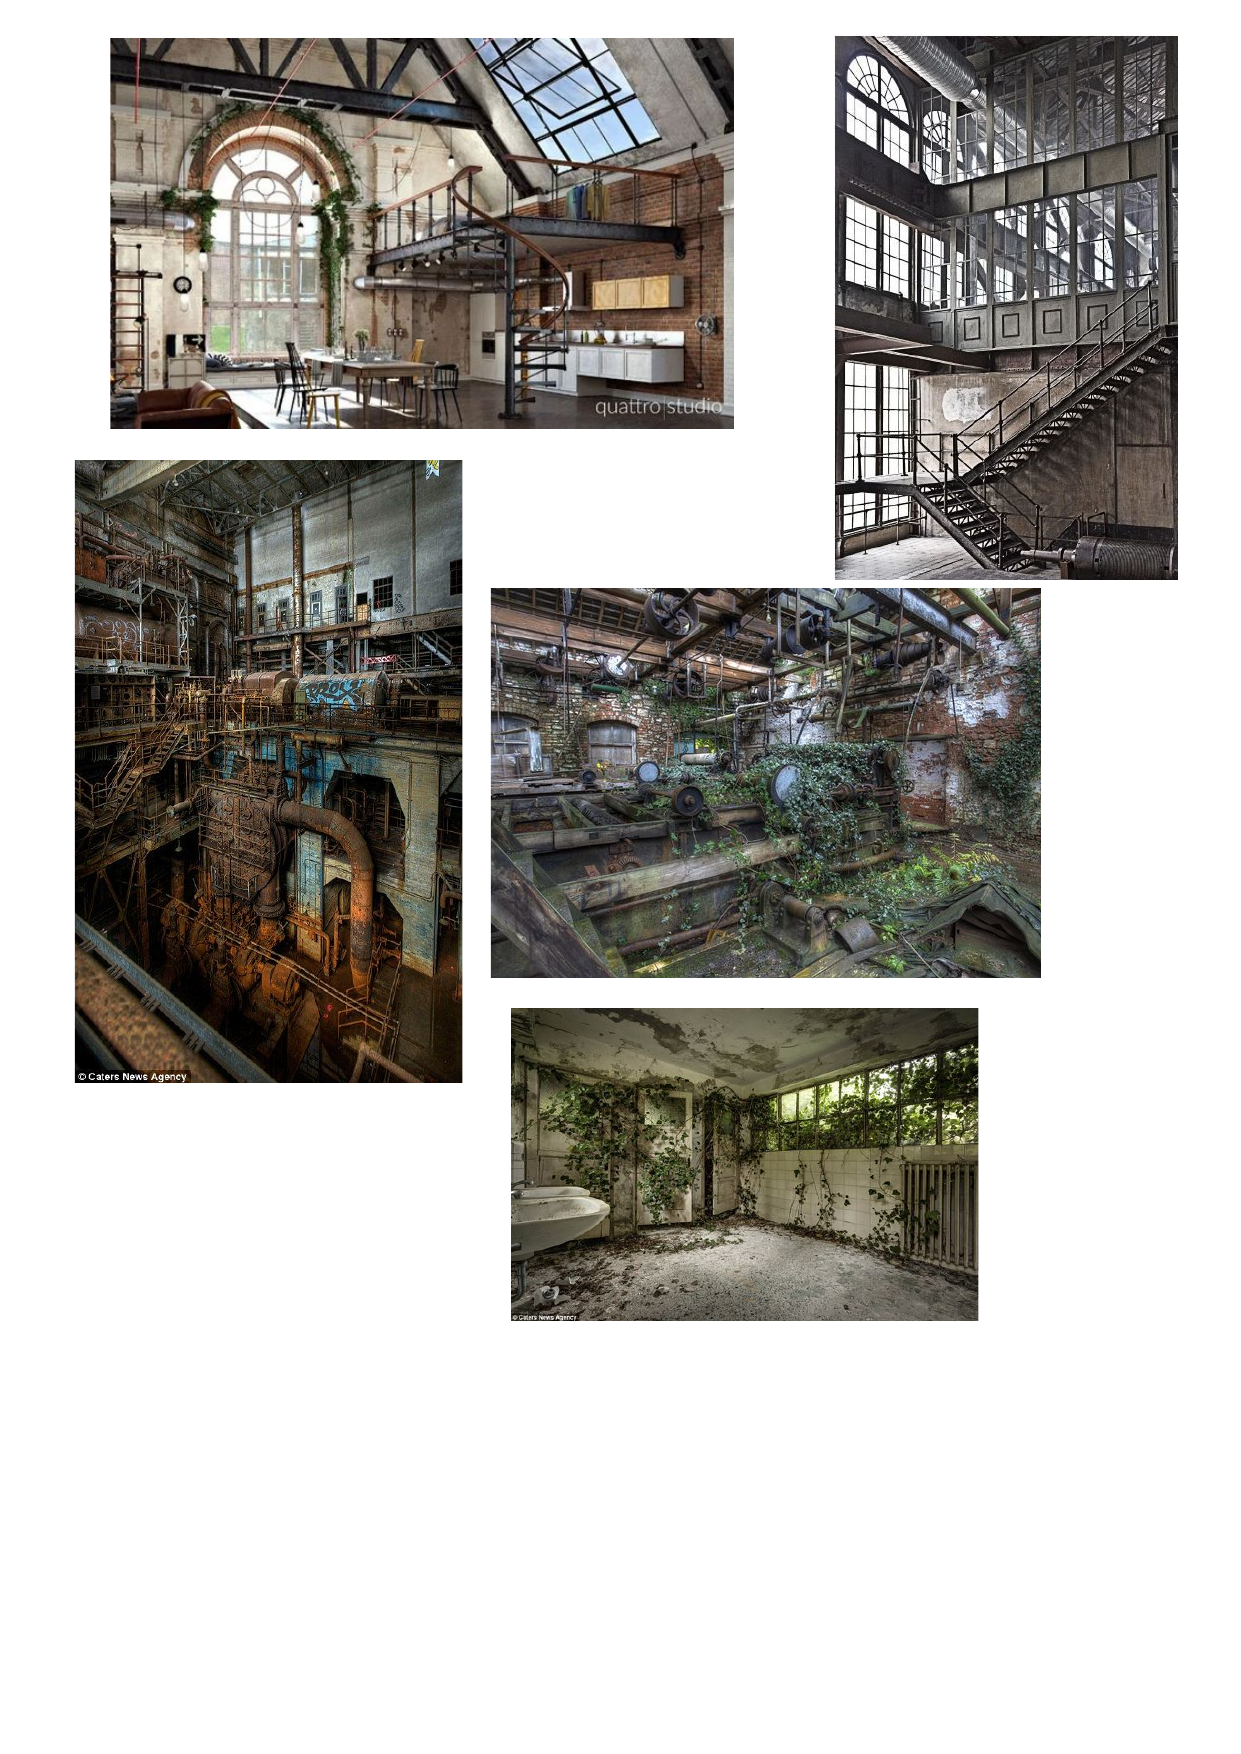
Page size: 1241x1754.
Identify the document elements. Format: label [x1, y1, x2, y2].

picture [74, 460, 463, 1083]
picture [511, 1008, 979, 1321]
picture [833, 34, 1180, 580]
picture [110, 38, 734, 429]
picture [490, 588, 1041, 978]
